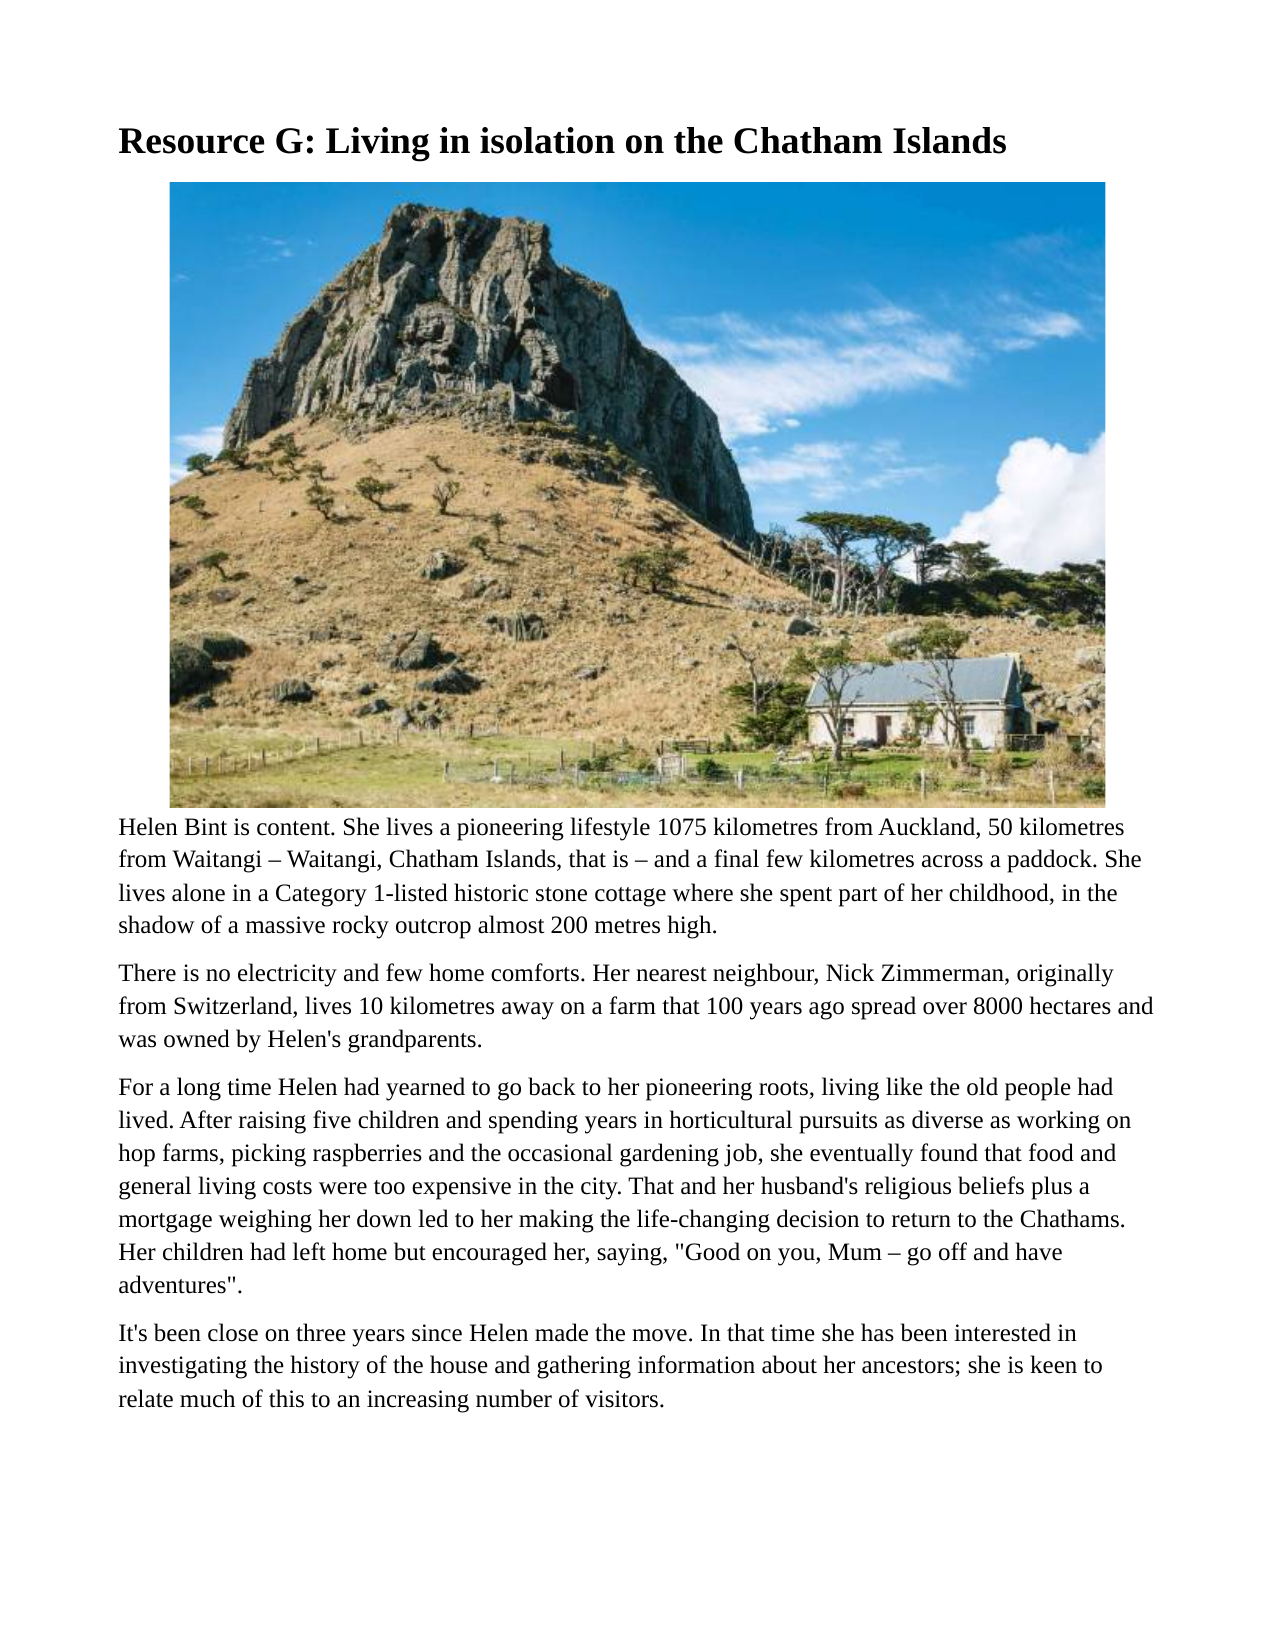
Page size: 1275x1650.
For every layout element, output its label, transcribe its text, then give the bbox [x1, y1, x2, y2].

picture [169, 182, 1106, 808]
text Resource G: Living in isolation on the Chatham Islands [118, 118, 1157, 161]
text For a long time Helen had yearned to go back to her pioneering roots, living like the old people had lived. After raising five children and spending years in horticultural pursuits as diverse as working on hop farms, picking raspberries and the occasional gardening job, she eventually found that food and general living costs were too expensive in the city. That and her husband's religious beliefs plus a mortgage weighing her down led to her making the life-changing decision to return to the Chathams. Her children had left home but encouraged her, saying, "Good on you, Mum – go off and have adventures". [118, 1072, 1157, 1299]
text It's been close on three years since Helen made the move. In that time she has been interested in investigating the history of the house and gathering information about her ancestors; she is keen to relate much of this to an increasing number of visitors. [118, 1318, 1157, 1412]
text Helen Bint is content. She lives a pioneering lifestyle 1075 kilometres from Auckland, 50 kilometres from Waitangi – Waitangi, Chatham Islands, that is – and a final few kilometres across a paddock. She lives alone in a Category 1-listed historic stone cottage where she spent part of her childhood, in the shadow of a massive rocky outcrop almost 200 metres high. [118, 182, 1157, 939]
text There is no electricity and few home comforts. Her nearest neighbour, Nick Zimmerman, originally from Switzerland, lives 10 kilometres away on a farm that 100 years ago spread over 8000 hectares and was owned by Helen's grandparents. [118, 958, 1157, 1053]
picture [169, 182, 193, 189]
